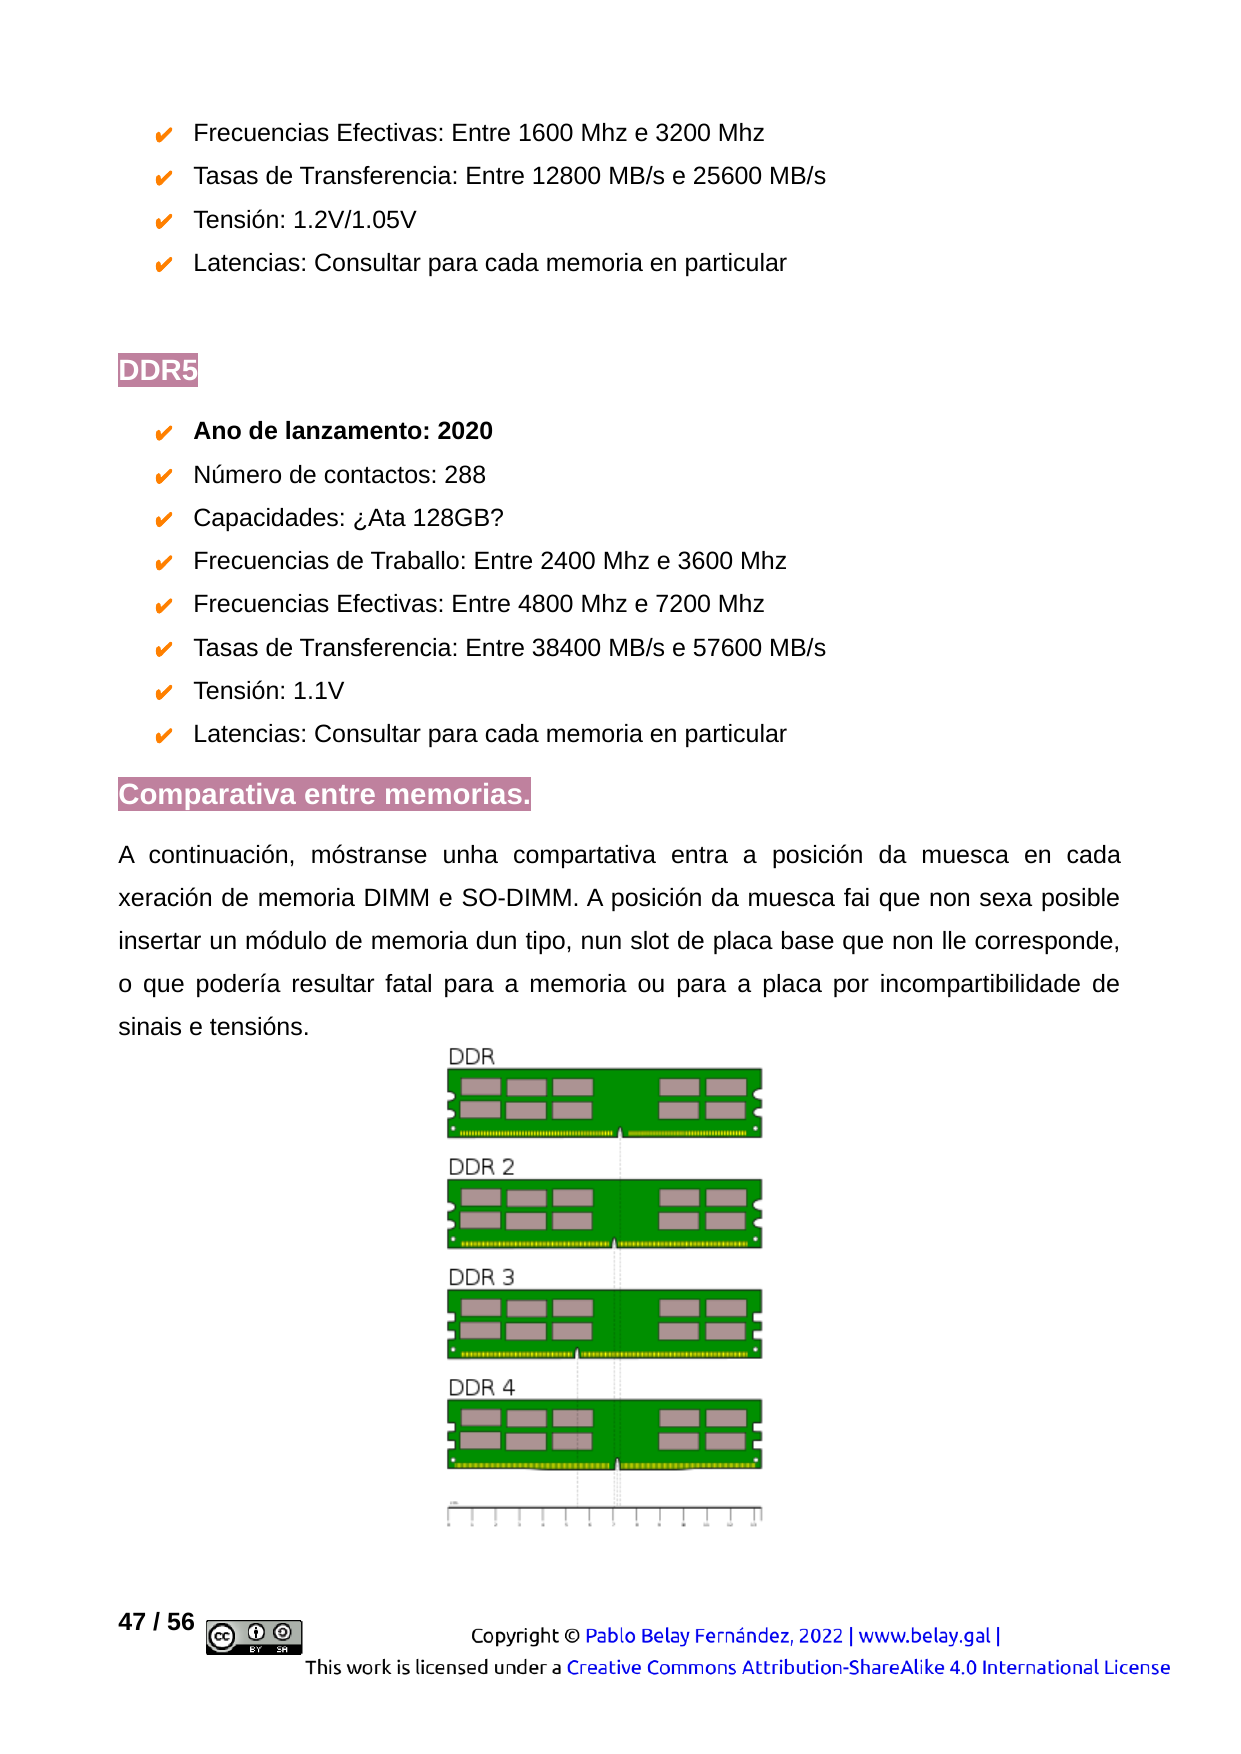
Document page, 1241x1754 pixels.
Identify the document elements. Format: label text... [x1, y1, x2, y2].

list Frecuencias Efectivas: Entre 4800 Mhz e 7200 Mhz [156, 589, 1122, 618]
text A continuación, móstranse unha compartativa entra a posición da muesca en cada xeración de memoria DIMM e SO-DIMM. A posición da muesca fai que non sexa posible insertar un módulo de memoria dun tipo, nun slot de placa base que non lle corresponde, o que podería resultar fatal para a memoria ou para a placa por incompartibilidade de sinais e tensións. [118, 840, 1122, 1041]
list Frecuencias Efectivas: Entre 1600 Mhz e 3200 Mhz [156, 118, 1122, 147]
list Tensión: 1.2V/1.05V [156, 204, 1122, 233]
subtitle Comparativa entre memorias. [531, 777, 1122, 811]
list Tensión: 1.1V [156, 676, 1122, 704]
picture [443, 1045, 767, 1531]
list Ano de lanzamento: 2020 [156, 416, 1122, 445]
list Frecuencias de Traballo: Entre 2400 Mhz e 3600 Mhz [156, 546, 1122, 575]
subtitle DDR5 [198, 353, 1122, 387]
list Latencias: Consultar para cada memoria en particular [156, 248, 1122, 277]
picture [200, 1604, 1205, 1690]
list Número de contactos: 288 [156, 459, 1122, 488]
list Latencias: Consultar para cada memoria en particular [156, 719, 1122, 748]
list Tasas de Transferencia: Entre 38400 MB/s e 57600 MB/s [156, 632, 1122, 661]
list Capacidades: ¿Ata 128GB? [156, 503, 1122, 532]
list Tasas de Transferencia: Entre 12800 MB/s e 25600 MB/s [156, 161, 1122, 190]
